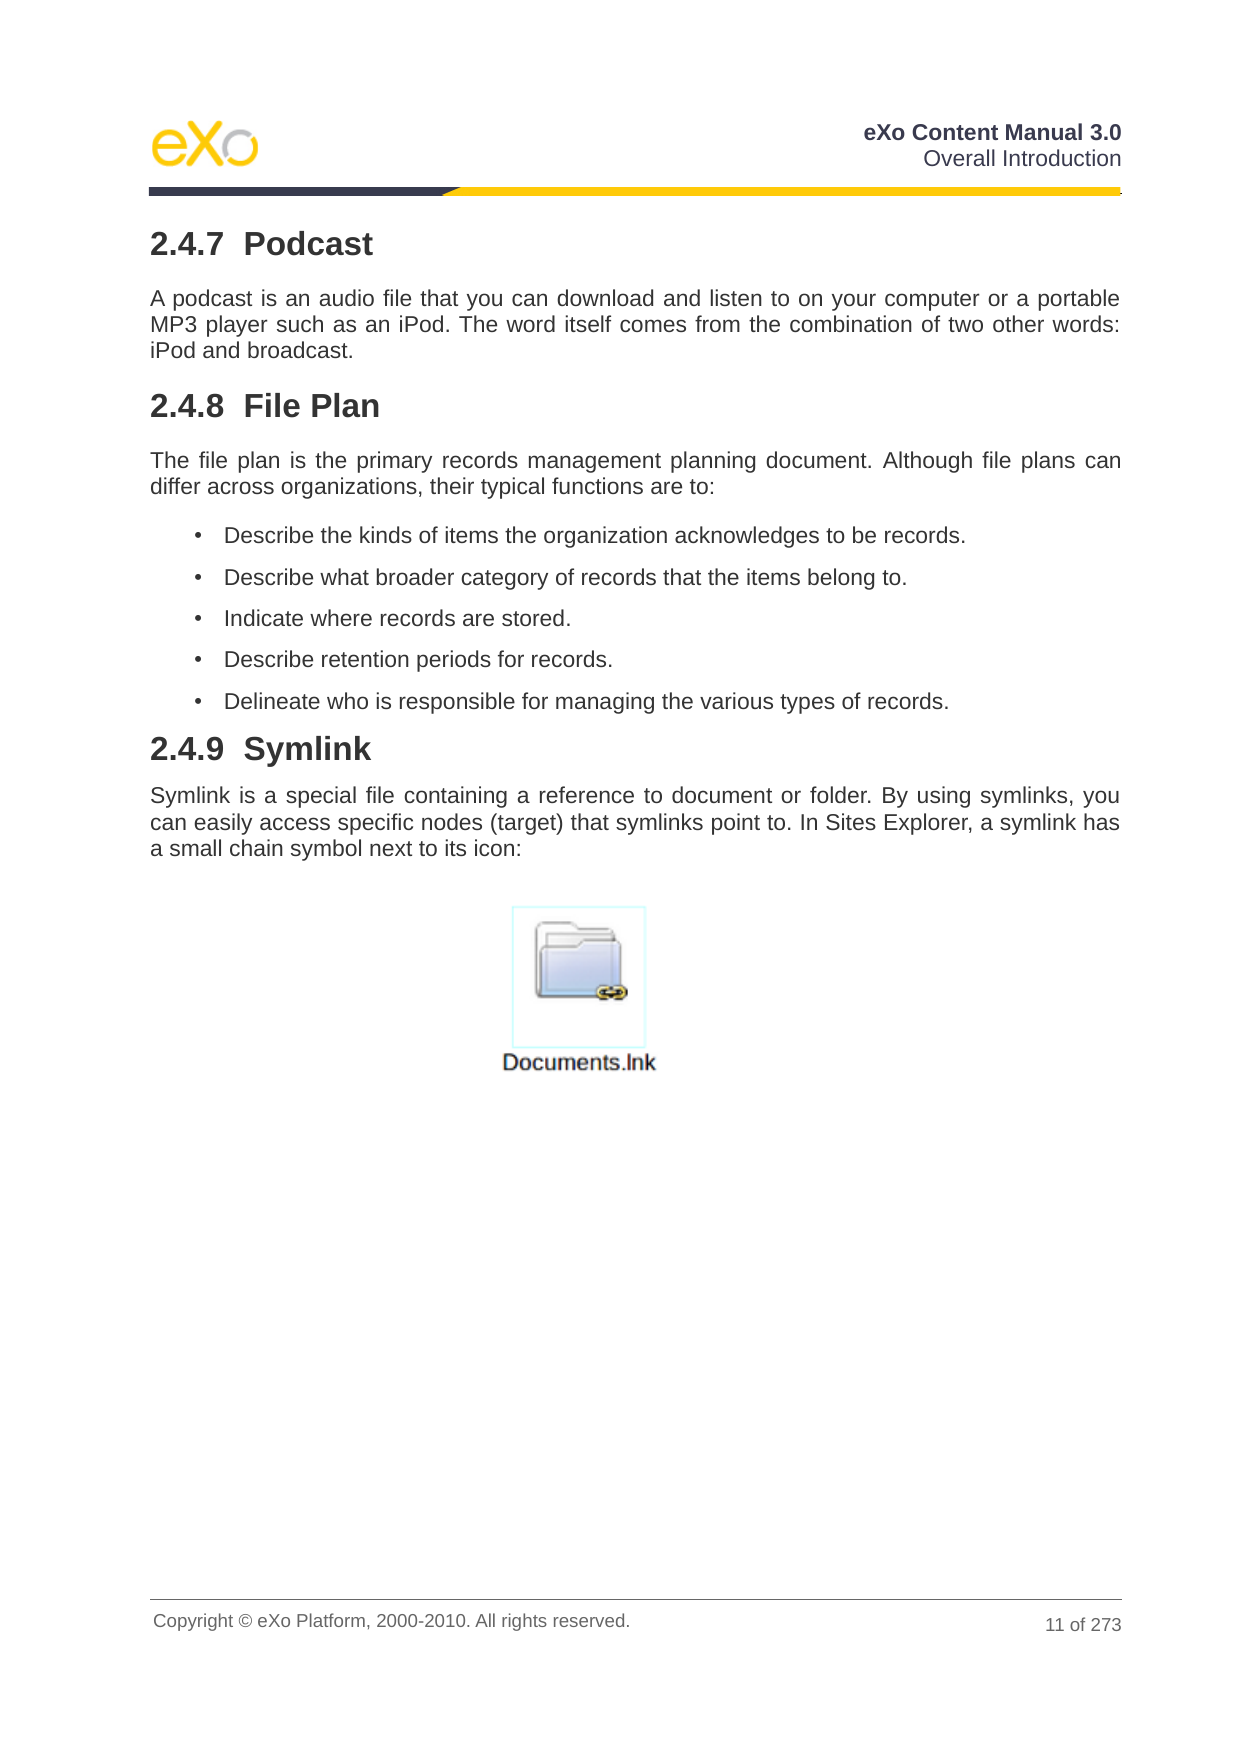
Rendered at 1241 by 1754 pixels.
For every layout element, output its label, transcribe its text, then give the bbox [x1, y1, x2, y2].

subtitle Symlink [150, 729, 1122, 767]
list Indicate where records are stored. [194, 605, 1122, 631]
text The file plan is the primary records management planning document. Although file plans can differ across organizations, their typical functions are to: [150, 447, 1122, 500]
text Symlink is a special file containing a reference to document or folder. By using symlinks, you can easily access specific nodes (target) that symlinks point to. In Sites Explorer, a symlink has a small chain symbol next to its icon: [150, 782, 1122, 861]
picture [152, 120, 259, 167]
picture [487, 905, 677, 1077]
list Describe retention periods for records. [194, 646, 1122, 673]
list Delineate who is responsible for managing the various types of records. [194, 688, 1122, 714]
list Describe what broader category of records that the items belong to. [194, 563, 1122, 590]
subtitle File Plan [150, 386, 1122, 424]
text A podcast is an audio file that you can download and listen to on your computer or a portable MP3 player such as an iPod. The word itself comes from the combination of two other words: iPod and broadcast. [150, 284, 1122, 363]
picture [148, 187, 1121, 196]
list Describe the kinds of items the organization acknowledges to be records. [194, 522, 1122, 548]
subtitle Podcast [150, 223, 1122, 262]
